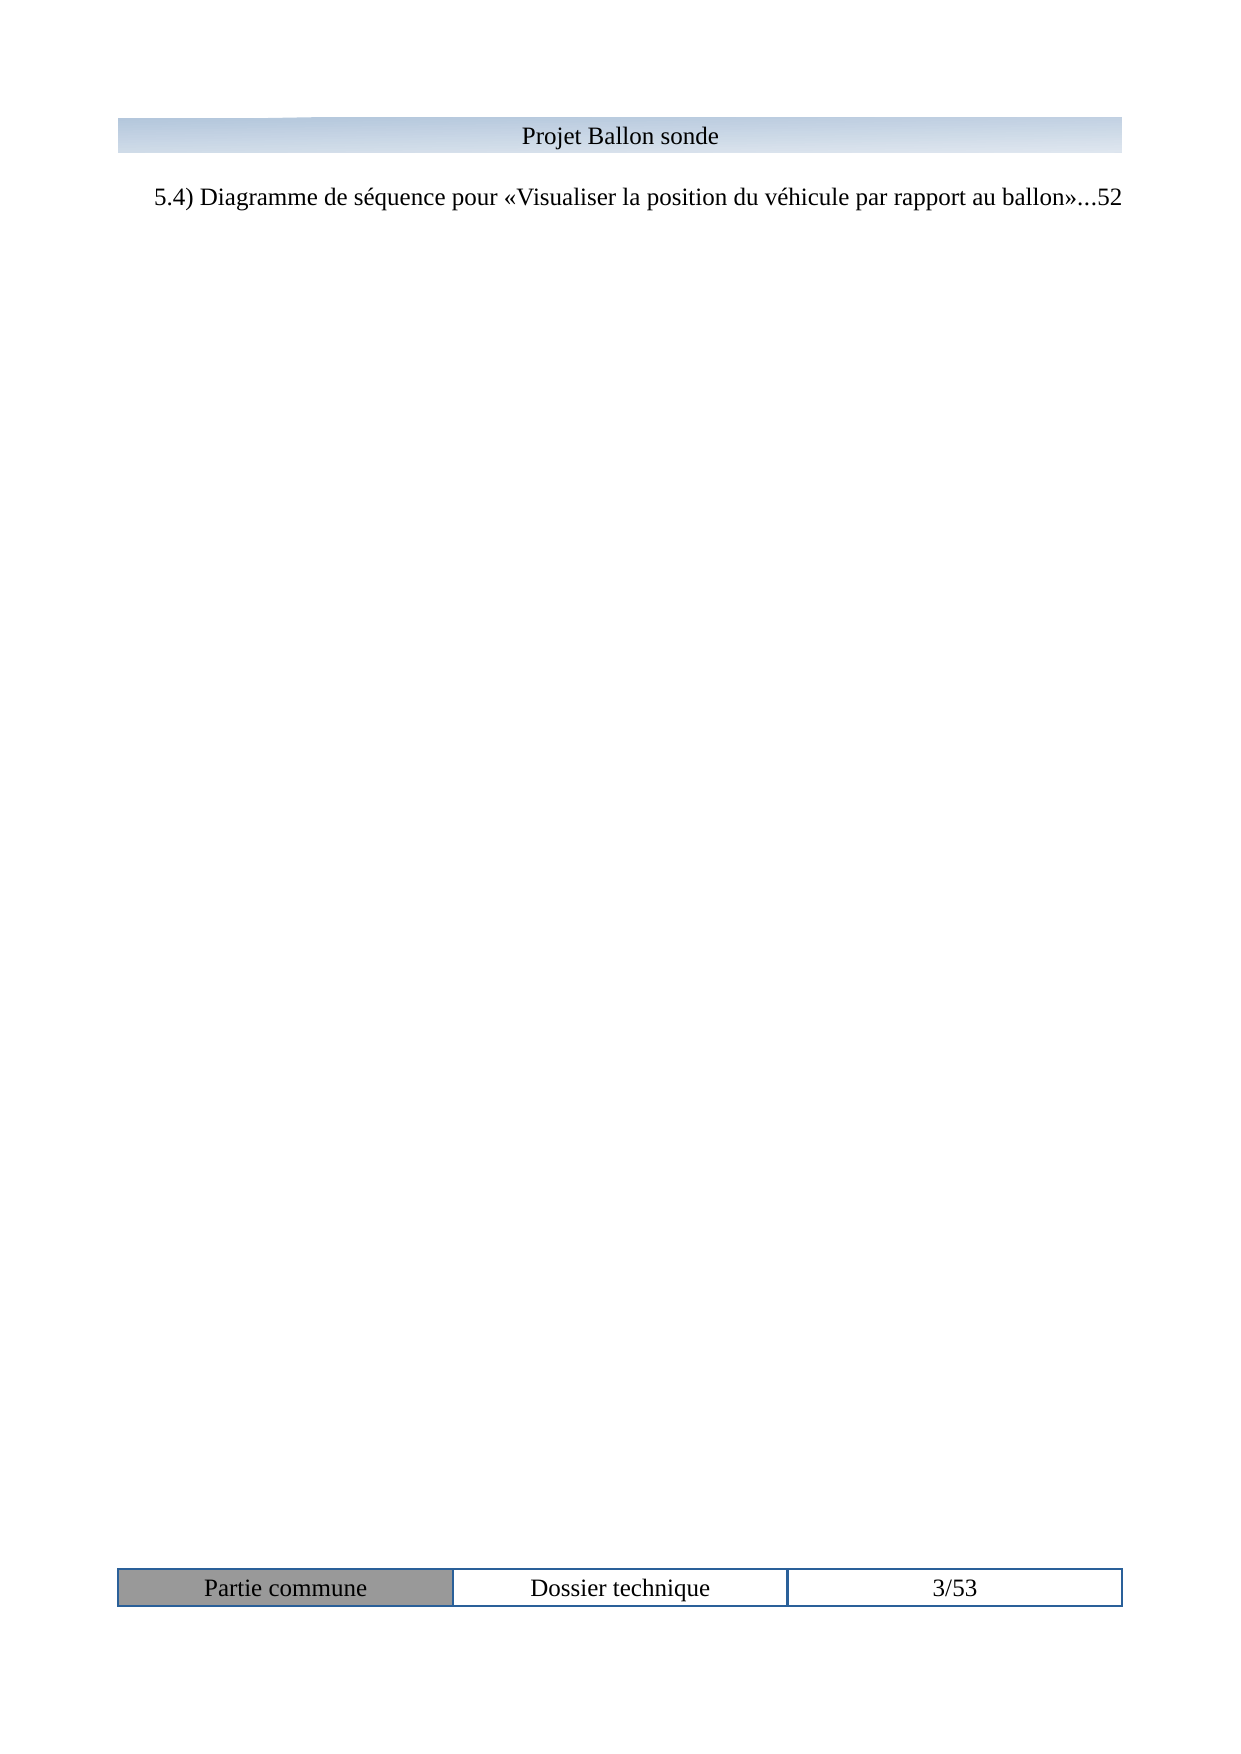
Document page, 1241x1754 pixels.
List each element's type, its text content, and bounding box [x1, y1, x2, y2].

text 5.4) Diagramme de séquence pour «Visualiser la position du véhicule par rapport au ballon» 52 [148, 182, 1122, 211]
